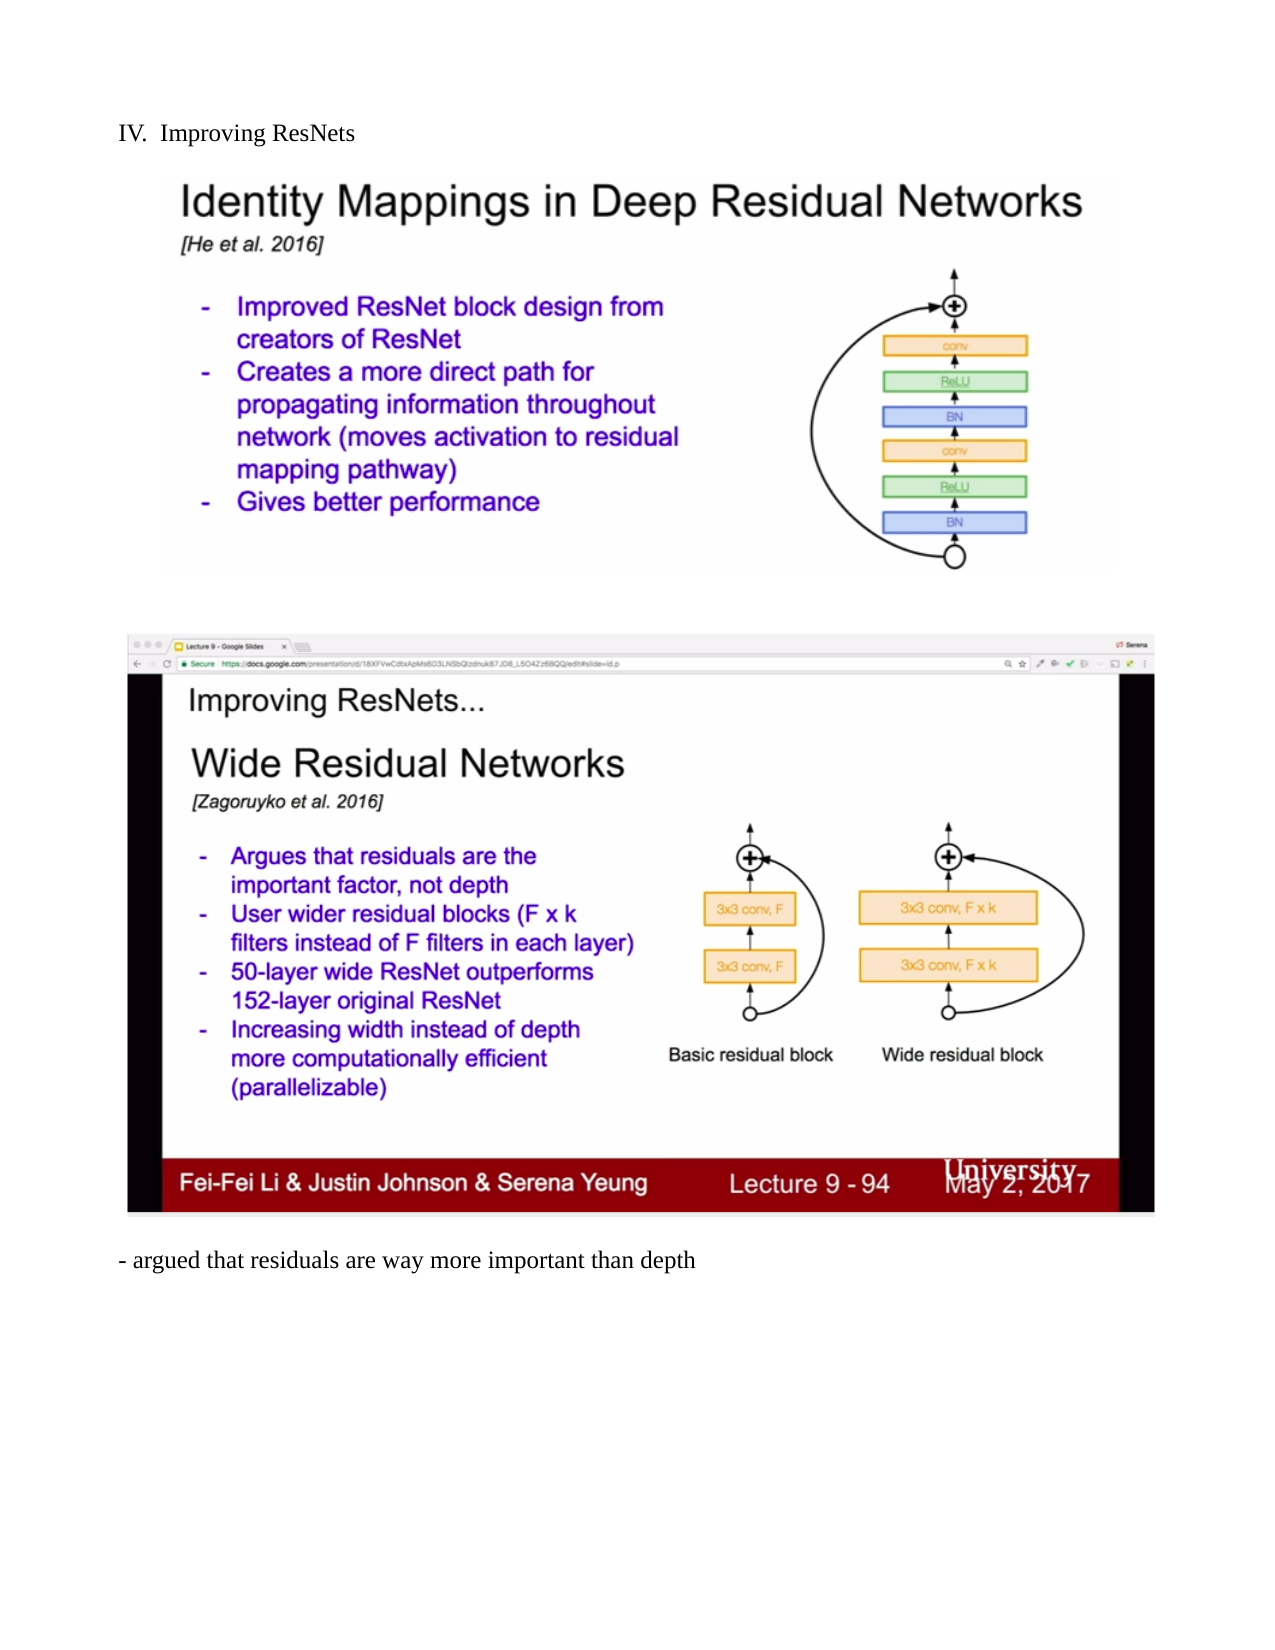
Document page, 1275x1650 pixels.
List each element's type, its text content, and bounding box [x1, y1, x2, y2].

text IV. Improving ResNets [118, 118, 1157, 147]
picture [161, 175, 1114, 572]
text - argued that residuals are way more important than depth [118, 1245, 1157, 1274]
picture [118, 628, 1157, 1217]
